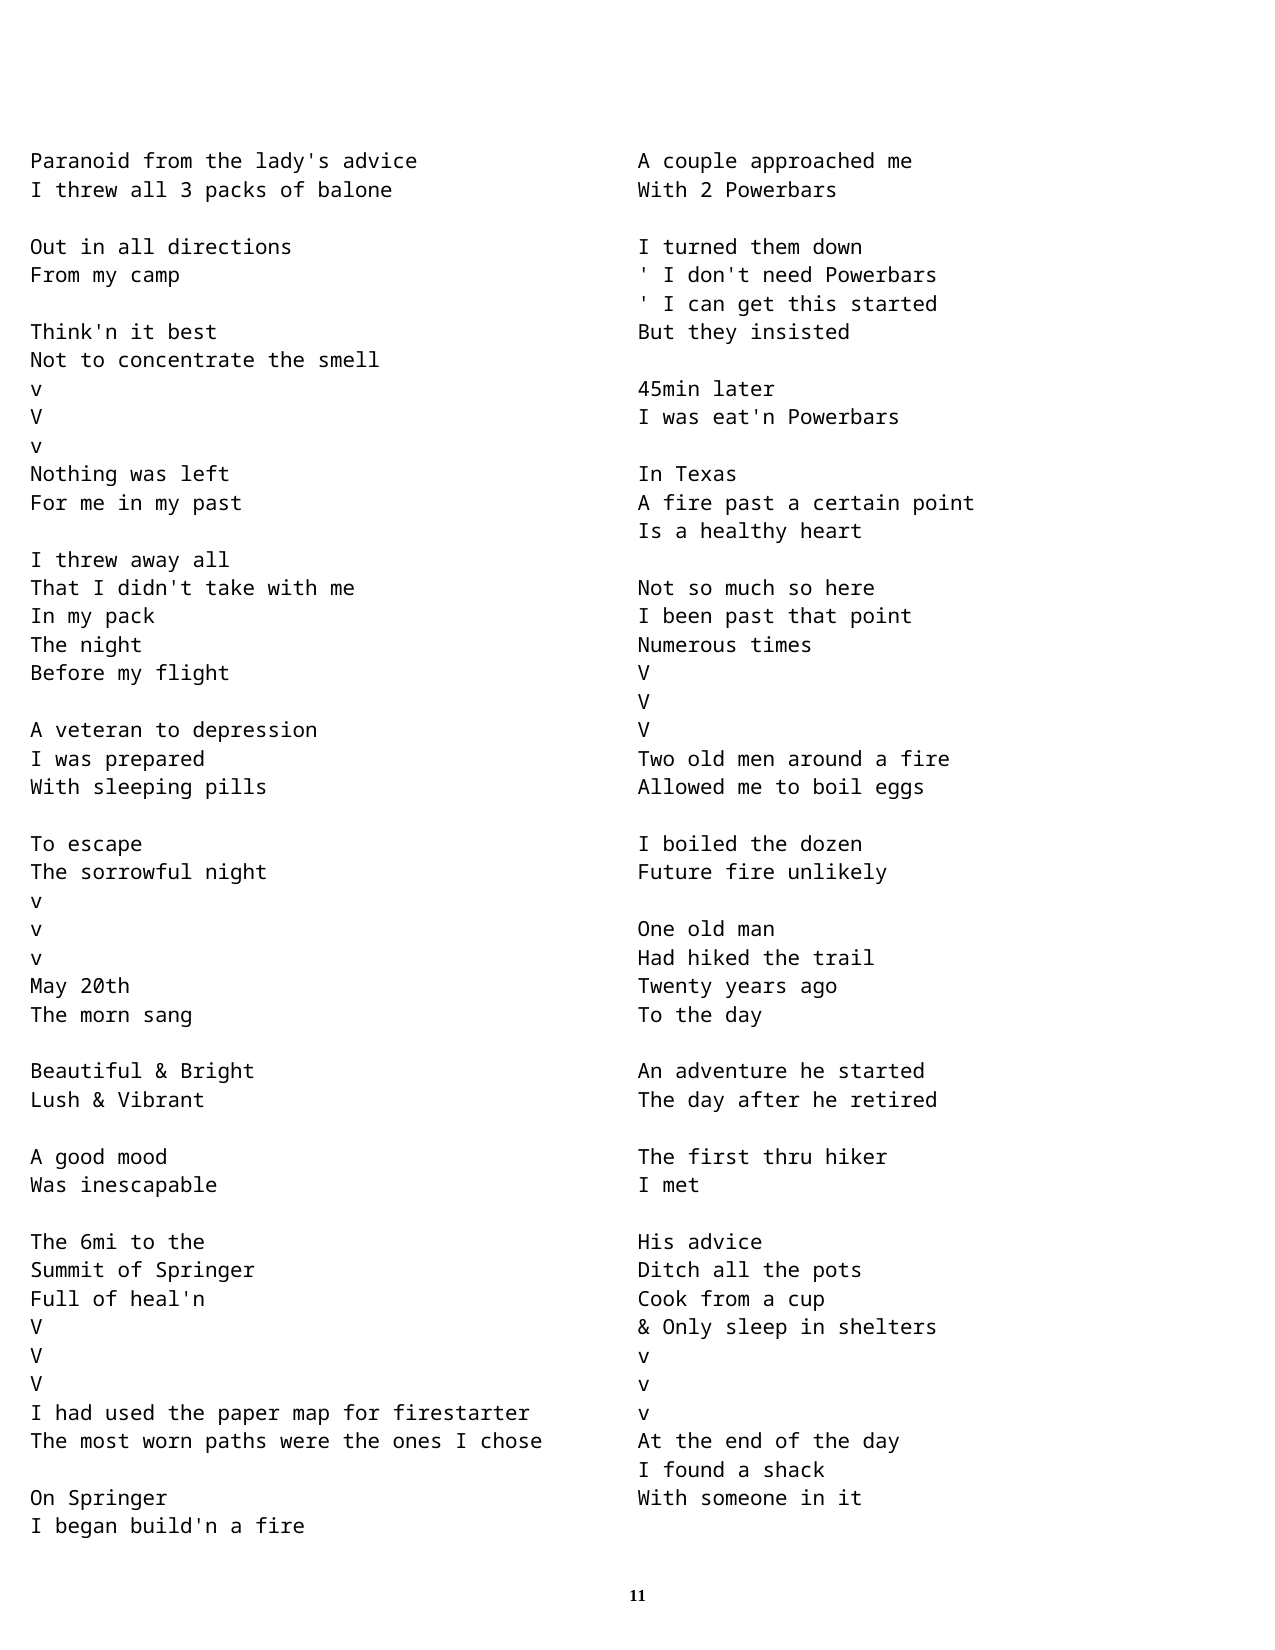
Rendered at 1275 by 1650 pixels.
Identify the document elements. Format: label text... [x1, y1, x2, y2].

text To escape [30, 829, 637, 857]
text In my pack [30, 602, 637, 630]
text v [30, 943, 637, 971]
text An adventure he started [637, 1057, 1245, 1085]
text Full of heal'n [30, 1284, 637, 1312]
text Cook from a cup [637, 1284, 1245, 1312]
text The night [30, 630, 637, 658]
text Was inescapable [30, 1170, 637, 1199]
text Future fire unlikely [637, 857, 1245, 886]
text I boiled the dozen [637, 829, 1245, 857]
text I was eat'n Powerbars [637, 402, 1245, 431]
text I met [637, 1170, 1245, 1199]
text V [30, 1312, 637, 1341]
text V [30, 1369, 637, 1398]
text Not so much so here [637, 573, 1245, 602]
text Nothing was left [30, 459, 637, 488]
text A fire past a certain point [637, 488, 1245, 516]
text Twenty years ago [637, 971, 1245, 1000]
text ' I can get this started [637, 289, 1245, 317]
text With sleeping pills [30, 772, 637, 801]
text The sorrowful night [30, 857, 637, 886]
text v [637, 1341, 1245, 1369]
text ' I don't need Powerbars [637, 260, 1245, 289]
text v [30, 374, 637, 402]
text v [30, 431, 637, 459]
text Before my flight [30, 658, 637, 687]
text I threw all 3 packs of balone [30, 175, 637, 203]
text v [637, 1369, 1245, 1398]
text May 20th [30, 971, 637, 1000]
text A couple approached me [637, 147, 1245, 175]
text Think'n it best [30, 317, 637, 346]
text I been past that point [637, 602, 1245, 630]
text I threw away all [30, 545, 637, 573]
text Beautiful & Bright [30, 1057, 637, 1085]
text I began build'n a fire [30, 1512, 637, 1540]
text Is a healthy heart [637, 516, 1245, 545]
text From my camp [30, 260, 637, 289]
text v [30, 886, 637, 914]
text I turned them down [637, 232, 1245, 260]
text Had hiked the trail [637, 943, 1245, 971]
text Not to concentrate the smell [30, 346, 637, 374]
text For me in my past [30, 488, 637, 516]
text V [637, 658, 1245, 687]
text The 6mi to the [30, 1227, 637, 1256]
text I found a shack [637, 1455, 1245, 1483]
text Lush & Vibrant [30, 1085, 637, 1113]
text To the day [637, 1000, 1245, 1028]
text v [637, 1398, 1245, 1426]
text Paranoid from the lady's advice [30, 147, 637, 175]
text At the end of the day [637, 1426, 1245, 1455]
text V [637, 687, 1245, 715]
text That I didn't take with me [30, 573, 637, 602]
text V [30, 402, 637, 431]
text Two old men around a fire [637, 744, 1245, 772]
text & Only sleep in shelters [637, 1312, 1245, 1341]
text With 2 Powerbars [637, 175, 1245, 203]
text In Texas [637, 459, 1245, 488]
text Numerous times [637, 630, 1245, 658]
text His advice [637, 1227, 1245, 1256]
text A good mood [30, 1142, 637, 1170]
text 45min later [637, 374, 1245, 402]
text The most worn paths were the ones I chose [30, 1426, 637, 1455]
text V [637, 715, 1245, 744]
text v [30, 914, 637, 943]
text Ditch all the pots [637, 1256, 1245, 1284]
text V [30, 1341, 637, 1369]
text I had used the paper map for firestarter [30, 1398, 637, 1426]
text The morn sang [30, 1000, 637, 1028]
text One old man [637, 914, 1245, 943]
text Summit of Springer [30, 1256, 637, 1284]
text The first thru hiker [637, 1142, 1245, 1170]
text Out in all directions [30, 232, 637, 260]
text A veteran to depression [30, 715, 637, 744]
text On Springer [30, 1483, 637, 1512]
text But they insisted [637, 317, 1245, 346]
text With someone in it [637, 1483, 1245, 1512]
text I was prepared [30, 744, 637, 772]
text The day after he retired [637, 1085, 1245, 1113]
text Allowed me to boil eggs [637, 772, 1245, 801]
